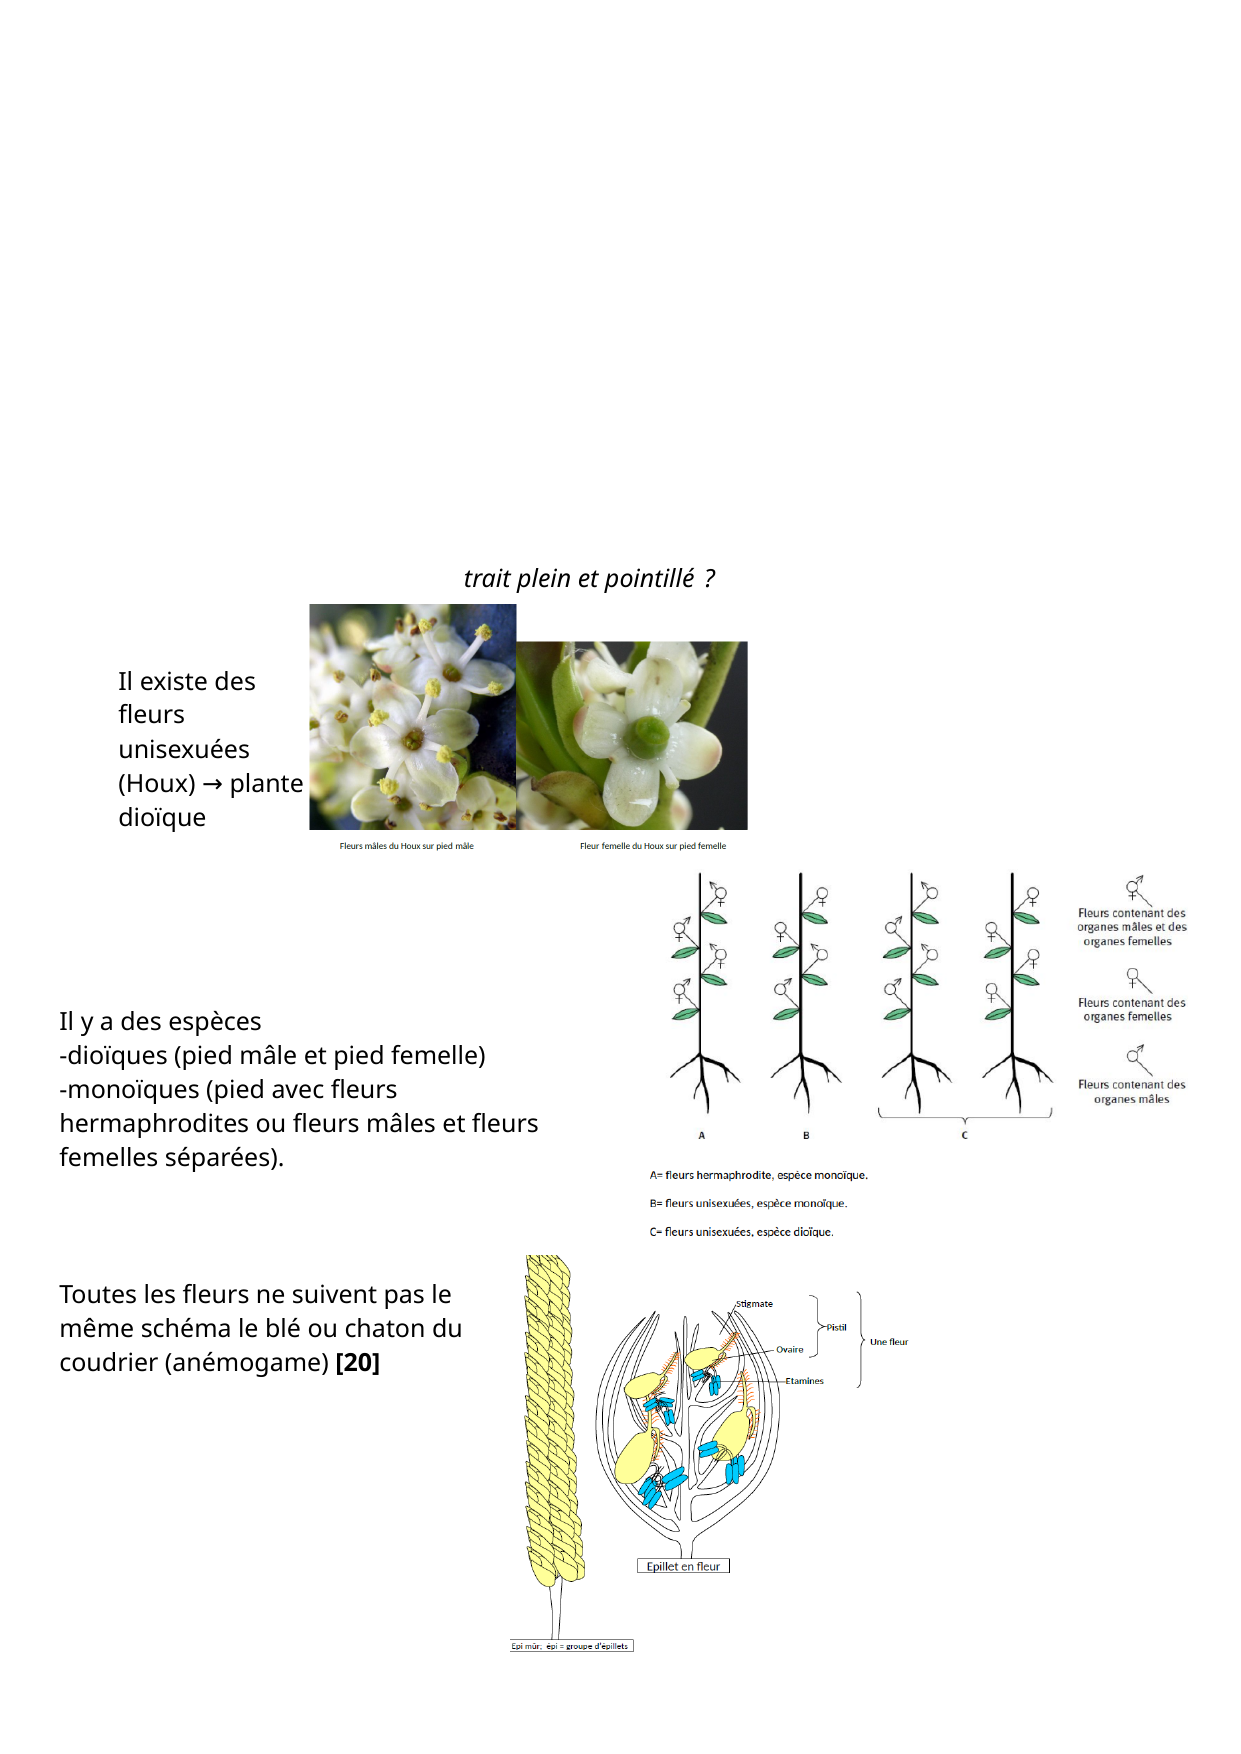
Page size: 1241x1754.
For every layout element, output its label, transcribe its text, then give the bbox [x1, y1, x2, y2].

text -monoïques (pied avec fleurs [59, 1072, 641, 1106]
picture [641, 860, 1197, 1241]
text [913, 1276, 1122, 1378]
text Il existe des fleurs unisexuées (Houx) → plante dioïque [118, 663, 306, 833]
text hermaphrodites ou fleurs mâles et fleurs femelles séparées). [59, 1106, 641, 1174]
picture [306, 604, 748, 855]
picture [510, 1255, 913, 1652]
text -dioïques (pied mâle et pied femelle) [59, 1038, 641, 1072]
text Toutes les fleurs ne suivent pas le même schéma le blé ou chaton du coudrier (anémogame) [20] [59, 1276, 510, 1378]
text [748, 663, 1122, 833]
text Il y a des espèces [59, 1004, 641, 1038]
text trait plein et pointillé ? [59, 561, 1122, 595]
